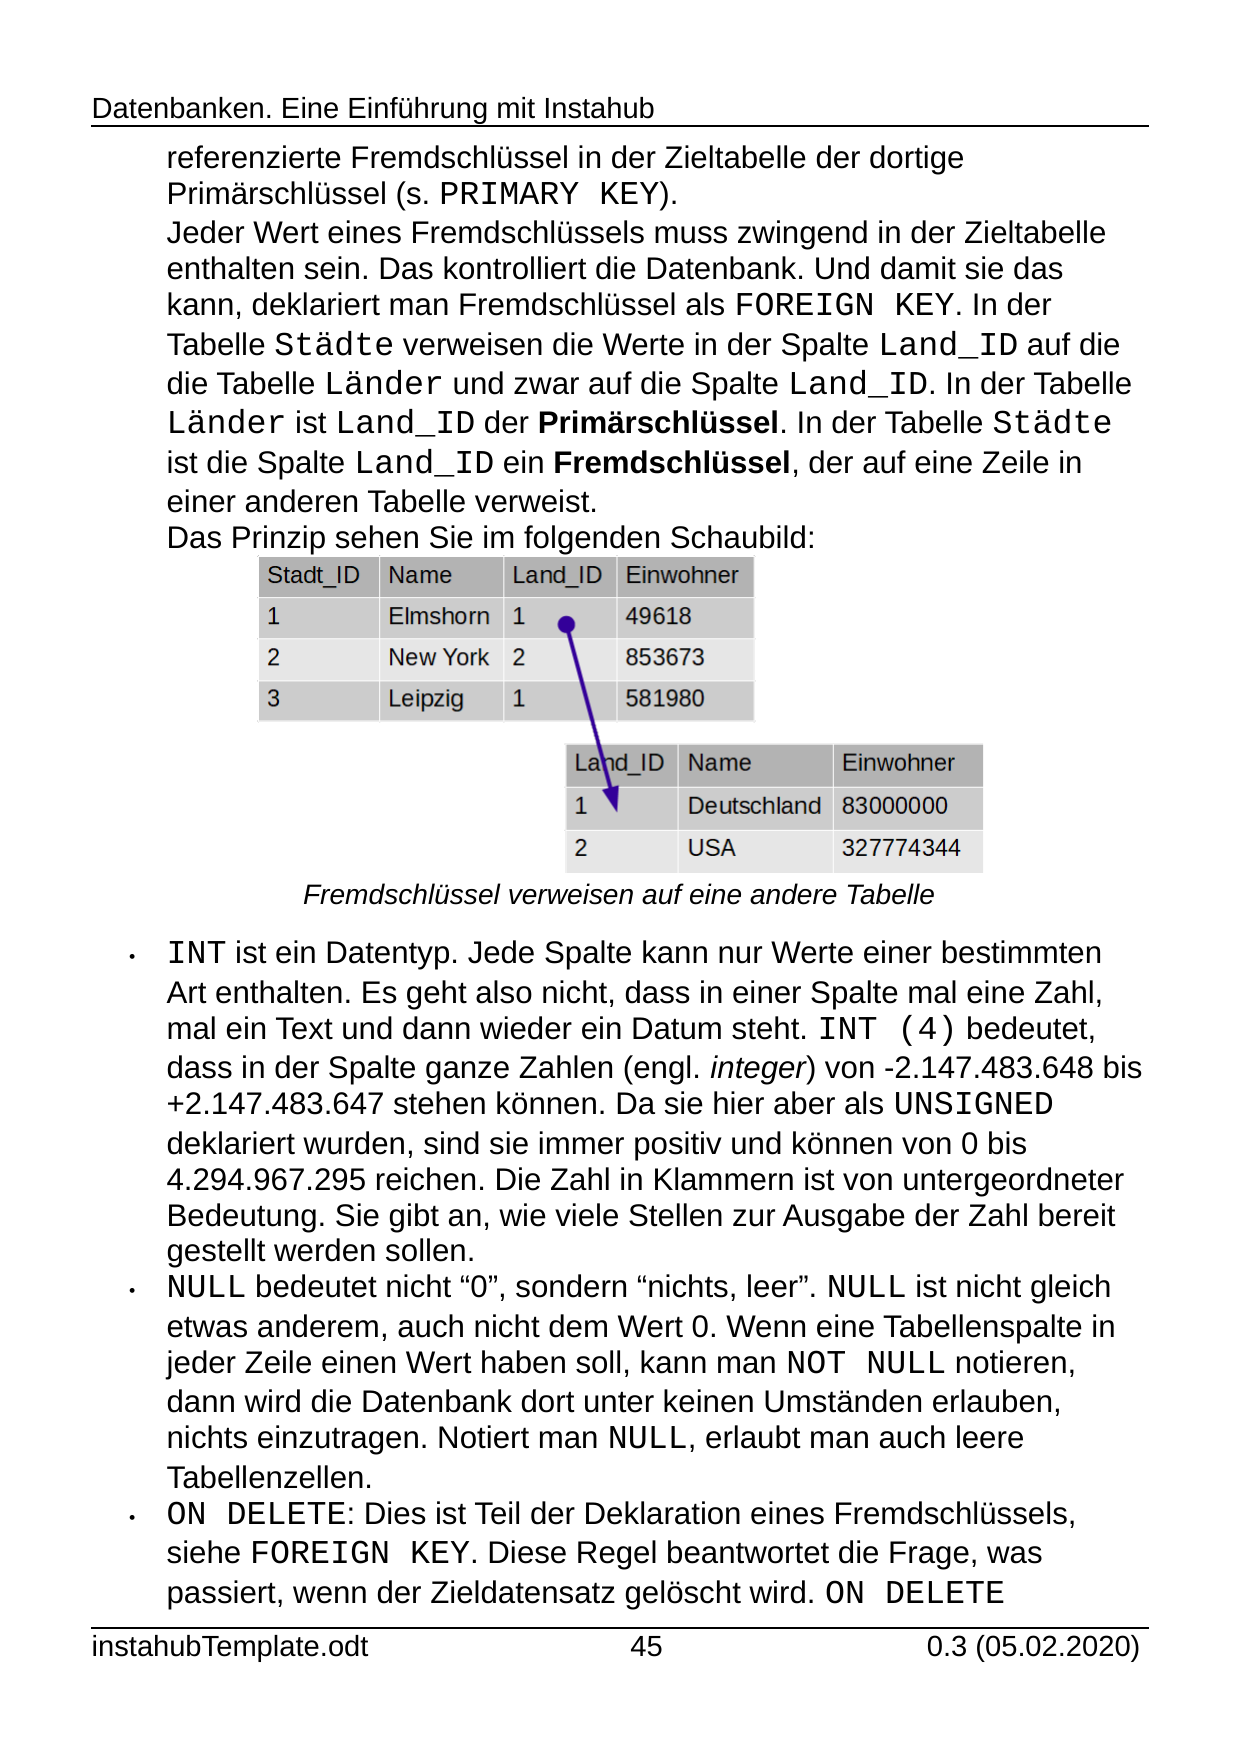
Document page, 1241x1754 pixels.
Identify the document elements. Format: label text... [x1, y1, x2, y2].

list Das Prinzip sehen Sie im folgenden Schaubild: [129, 519, 1149, 555]
text Fremdschlüssel verweisen auf eine andere Tabelle [91, 878, 1149, 911]
list ON DELETE: Dies ist Teil der Deklaration eines Fremdschlüssels, siehe FOREIGN KEY. Diese Regel beantwortet die Frage, was passiert, wenn der Zieldatensatz gelöscht wird. ON DELETE [129, 1495, 1149, 1613]
list INT ist ein Datentyp. Jede Spalte kann nur Werte einer bestimmten Art enthalten. Es geht also nicht, dass in einer Spalte mal eine Zahl, mal ein Text und dann wieder ein Datum steht. INT (4) bedeutet, dass in der Spalte ganze Zahlen (engl. integer) von -2.147.483.648 bis +2.147.483.647 stehen können. Da sie hier aber als UNSIGNED deklariert wurden, sind sie immer positiv und können von 0 bis 4.294.967.295 reichen. Die Zahl in Klammern ist von untergeordneter Bedeutung. Sie gibt an, wie viele Stellen zur Ausgabe der Zahl bereit gestellt werden sollen. [129, 934, 1149, 1268]
picture [257, 555, 984, 873]
list NULL bedeutet nicht “0”, sondern “nichts, leer”. NULL ist nicht gleich etwas anderem, auch nicht dem Wert 0. Wenn eine Tabellenspalte in jeder Zeile einen Wert haben soll, kann man NOT NULL notieren, dann wird die Datenbank dort unter keinen Umständen erlauben, nichts einzutragen. Notiert man NULL, erlaubt man auch leere Tabellenzellen. [129, 1268, 1149, 1495]
list referenzierte Fremdschlüssel in der Zieltabelle der dortige Primärschlüssel (s. PRIMARY KEY). [129, 139, 1149, 214]
list Jeder Wert eines Fremdschlüssels muss zwingend in der Zieltabelle enthalten sein. Das kontrolliert die Datenbank. Und damit sie das kann, deklariert man Fremdschlüssel als FOREIGN KEY. In der Tabelle Städte verweisen die Werte in der Spalte Land_ID auf die die Tabelle Länder und zwar auf die Spalte Land_ID. In der Tabelle Länder ist Land_ID der Primärschlüssel. In der Tabelle Städte ist die Spalte Land_ID ein Fremdschlüssel, der auf eine Zeile in einer anderen Tabelle verweist. [129, 214, 1149, 519]
